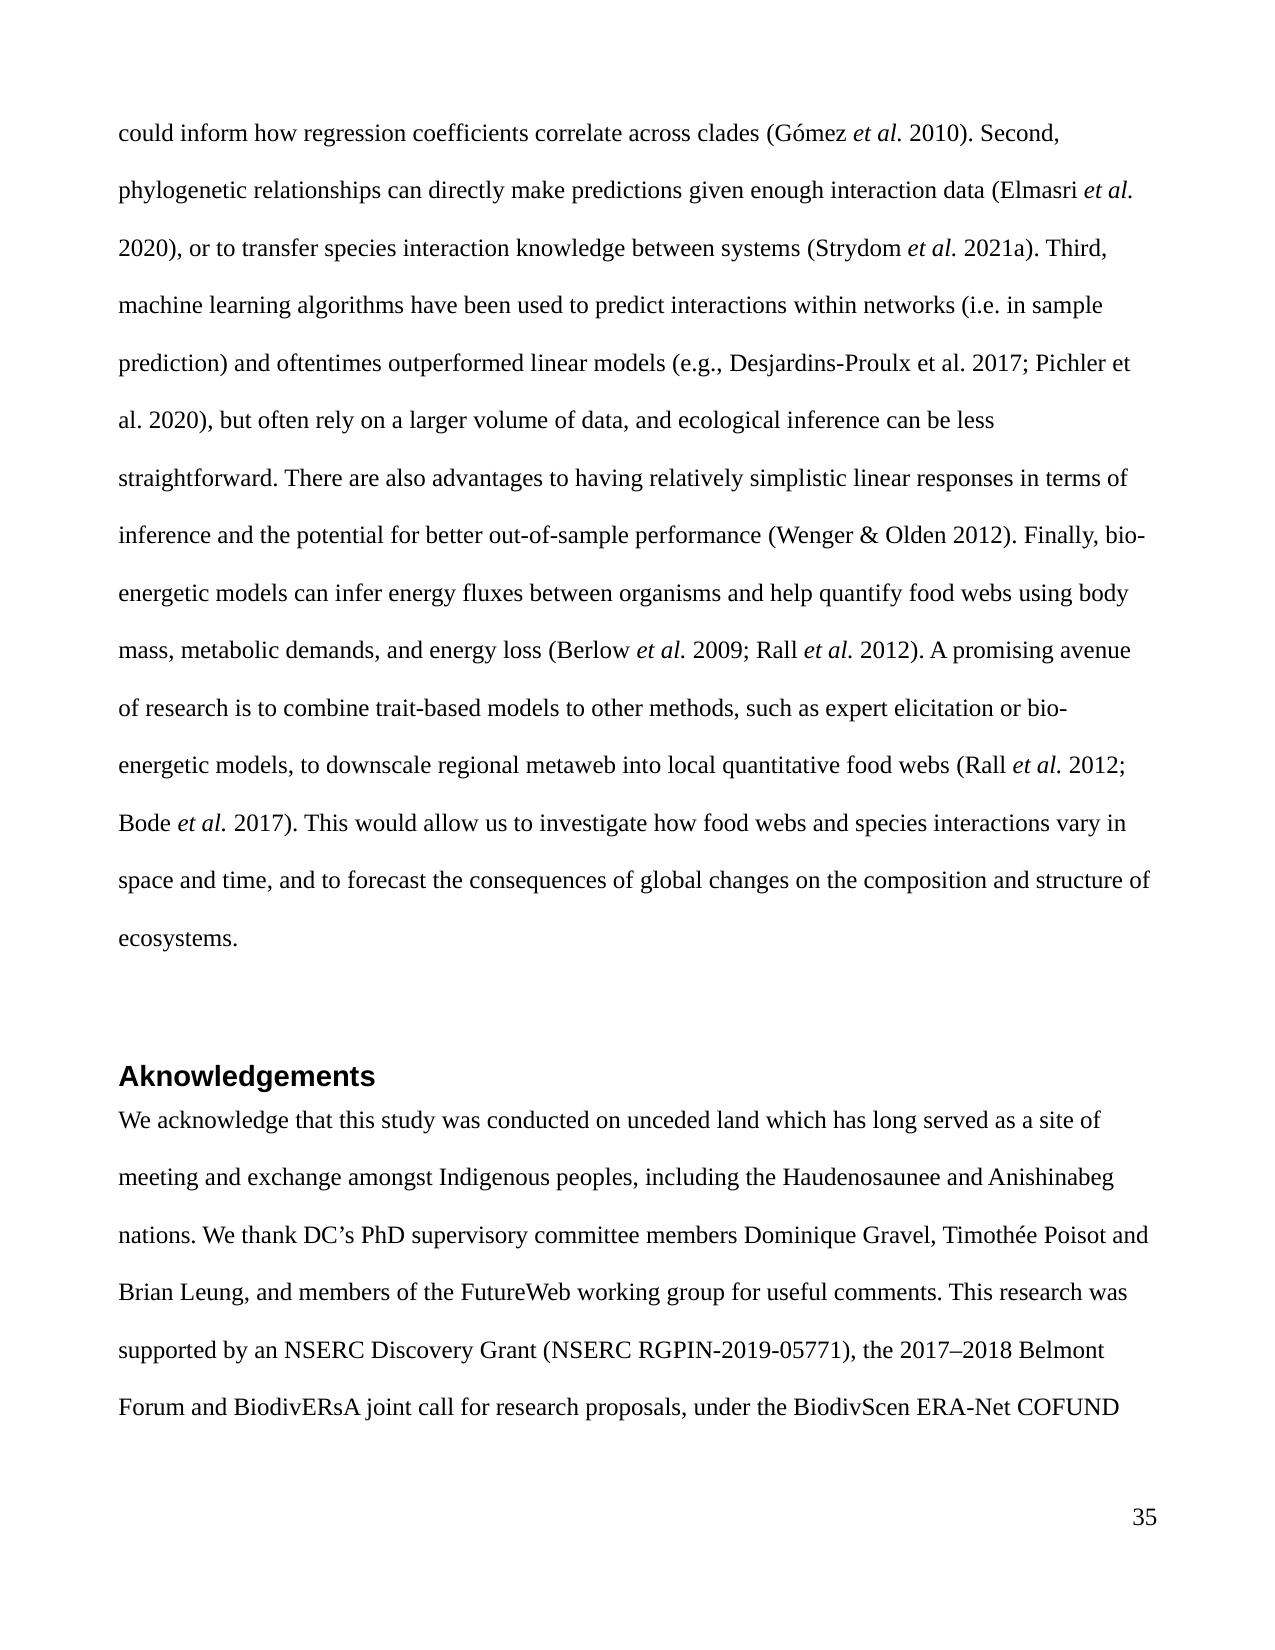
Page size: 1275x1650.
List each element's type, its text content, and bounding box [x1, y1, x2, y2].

text We acknowledge that this study was conducted on unceded land which has long served as a site of meeting and exchange amongst Indigenous peoples, including the Haudenosaunee and Anishinabeg nations. We thank DC’s PhD supervisory committee members Dominique Gravel, Timothée Poisot and Brian Leung, and members of the FutureWeb working group for useful comments. This research was supported by an NSERC Discovery Grant (NSERC RGPIN-2019-05771), the 2017–2018 Belmont Forum and BiodivERsA joint call for research proposals, under the BiodivScen ERA-Net COFUND [118, 1105, 1157, 1421]
text could inform how regression coefficients correlate across clades (Gómez et al. 2010). Second, phylogenetic relationships can directly make predictions given enough interaction data (Elmasri et al. 2020), or to transfer species interaction knowledge between systems (Strydom et al. 2021a). Third, machine learning algorithms have been used to predict interactions within networks (i.e. in sample prediction) and oftentimes outperformed linear models (e.g., Desjardins-Proulx et al. 2017; Pichler et al. 2020), but often rely on a larger volume of data, and ecological inference can be less straightforward. There are also advantages to having relatively simplistic linear responses in terms of inference and the potential for better out-of-sample performance (Wenger & Olden 2012). Finally, bio-energetic models can infer energy fluxes between organisms and help quantify food webs using body mass, metabolic demands, and energy loss (Berlow et al. 2009; Rall et al. 2012). A promising avenue of research is to combine trait-based models to other methods, such as expert elicitation or bio-energetic models, to downscale regional metaweb into local quantitative food webs (Rall et al. 2012; Bode et al. 2017). This would allow us to investigate how food webs and species interactions vary in space and time, and to forecast the consequences of global changes on the composition and structure of ecosystems. [118, 118, 1157, 952]
subtitle Aknowledgements [118, 1059, 1157, 1092]
